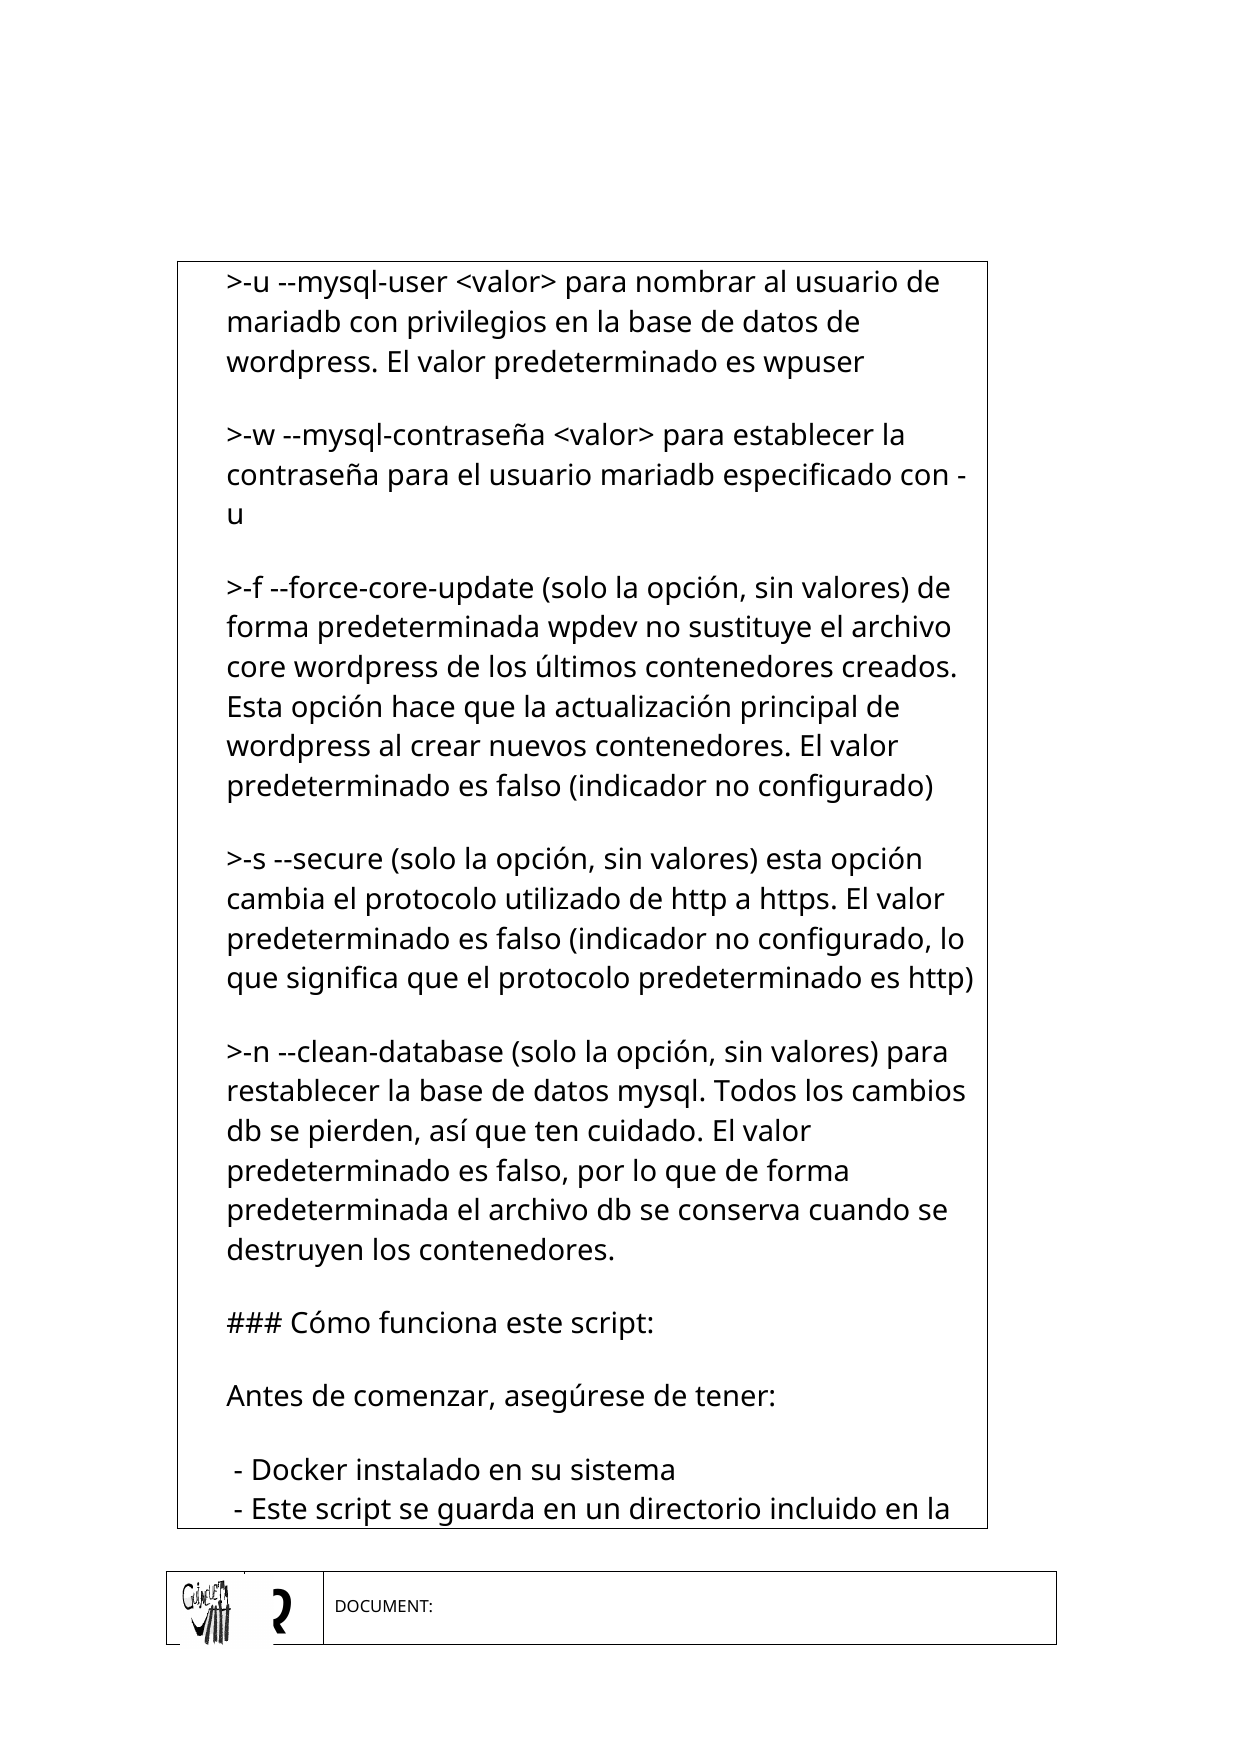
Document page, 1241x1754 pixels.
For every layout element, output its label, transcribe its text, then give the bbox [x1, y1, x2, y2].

picture [180, 1574, 274, 1649]
table_header >-u --mysql-user <valor> para nombrar al usuario de mariadb con privilegios en la base de datos de wordpress. El valor predeterminado es wpuser >-w --mysql-contraseña <valor> para establecer la contraseña para el usuario mariadb especificado con -u >-f --force-core-update (solo la opción, sin valores) de forma predeterminada wpdev no sustituye el archivo core wordpress de los últimos contenedores creados. Esta opción hace que la actualización principal de wordpress al crear nuevos contenedores. El valor predeterminado es falso (indicador no configurado) >-s --secure (solo la opción, sin valores) esta opción cambia el protocolo utilizado de http a https. El valor predeterminado es falso (indicador no configurado, lo que significa que el protocolo predeterminado es http) >-n --clean-database (solo la opción, sin valores) para restablecer la base de datos mysql. Todos los cambios db se pierden, así que ten cuidado. El valor predeterminado es falso, por lo que de forma predeterminada el archivo db se conserva cuando se destruyen los contenedores. ### Cómo funciona este script: Antes de comenzar, asegúrese de tener: - Docker instalado en su sistema - Este script se guarda en un directorio incluido en la [178, 262, 987, 1528]
